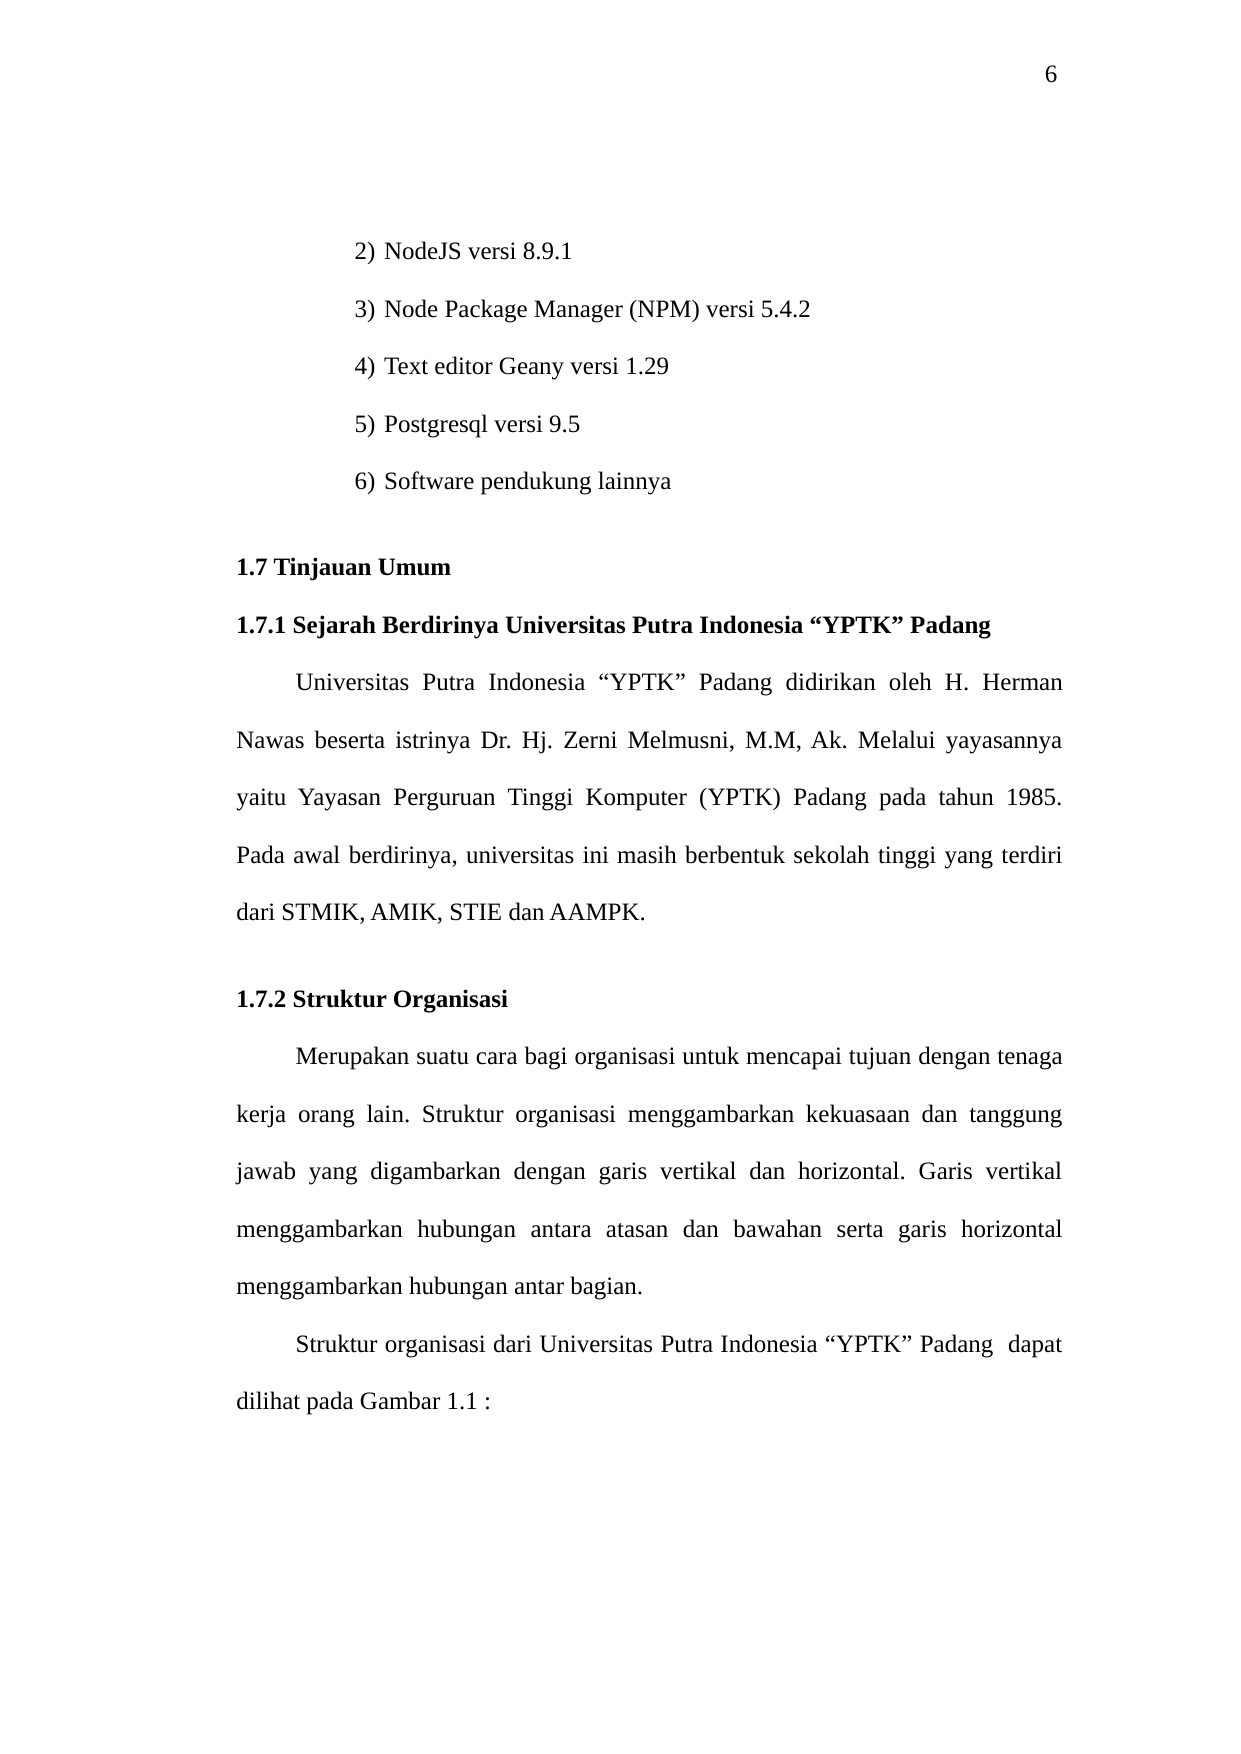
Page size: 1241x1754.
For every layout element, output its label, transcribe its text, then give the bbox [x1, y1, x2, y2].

list Text editor Geany versi 1.29 [354, 351, 1063, 380]
list Node Package Manager (NPM) versi 5.4.2 [354, 294, 1063, 322]
text Universitas Putra Indonesia “YPTK” Padang didirikan oleh H. Herman Nawas beserta istrinya Dr. Hj. Zerni Melmusni, M.M, Ak. Melalui yayasannya yaitu Yayasan Perguruan Tinggi Komputer (YPTK) Padang pada tahun 1985. Pada awal berdirinya, universitas ini masih berbentuk sekolah tinggi yang terdiri dari STMIK, AMIK, STIE dan AAMPK. [236, 667, 1063, 926]
subtitle 1.7.2 Struktur Organisasi [236, 984, 1063, 1012]
subtitle 1.7.1 Sejarah Berdirinya Universitas Putra Indonesia “YPTK” Padang [236, 610, 1063, 639]
list NodeJS versi 8.9.1 [354, 236, 1063, 265]
text Struktur organisasi dari Universitas Putra Indonesia “YPTK” Padang dapat dilihat pada Gambar 1.1 : [236, 1329, 1063, 1415]
text Merupakan suatu cara bagi organisasi untuk mencapai tujuan dengan tenaga kerja orang lain. Struktur organisasi menggambarkan kekuasaan dan tanggung jawab yang digambarkan dengan garis vertikal dan horizontal. Garis vertikal menggambarkan hubungan antara atasan dan bawahan serta garis horizontal menggambarkan hubungan antar bagian. [236, 1041, 1063, 1300]
subtitle 1.7 Tinjauan Umum [236, 552, 1063, 581]
list Postgresql versi 9.5 [354, 409, 1063, 437]
list Software pendukung lainnya [354, 466, 1063, 495]
